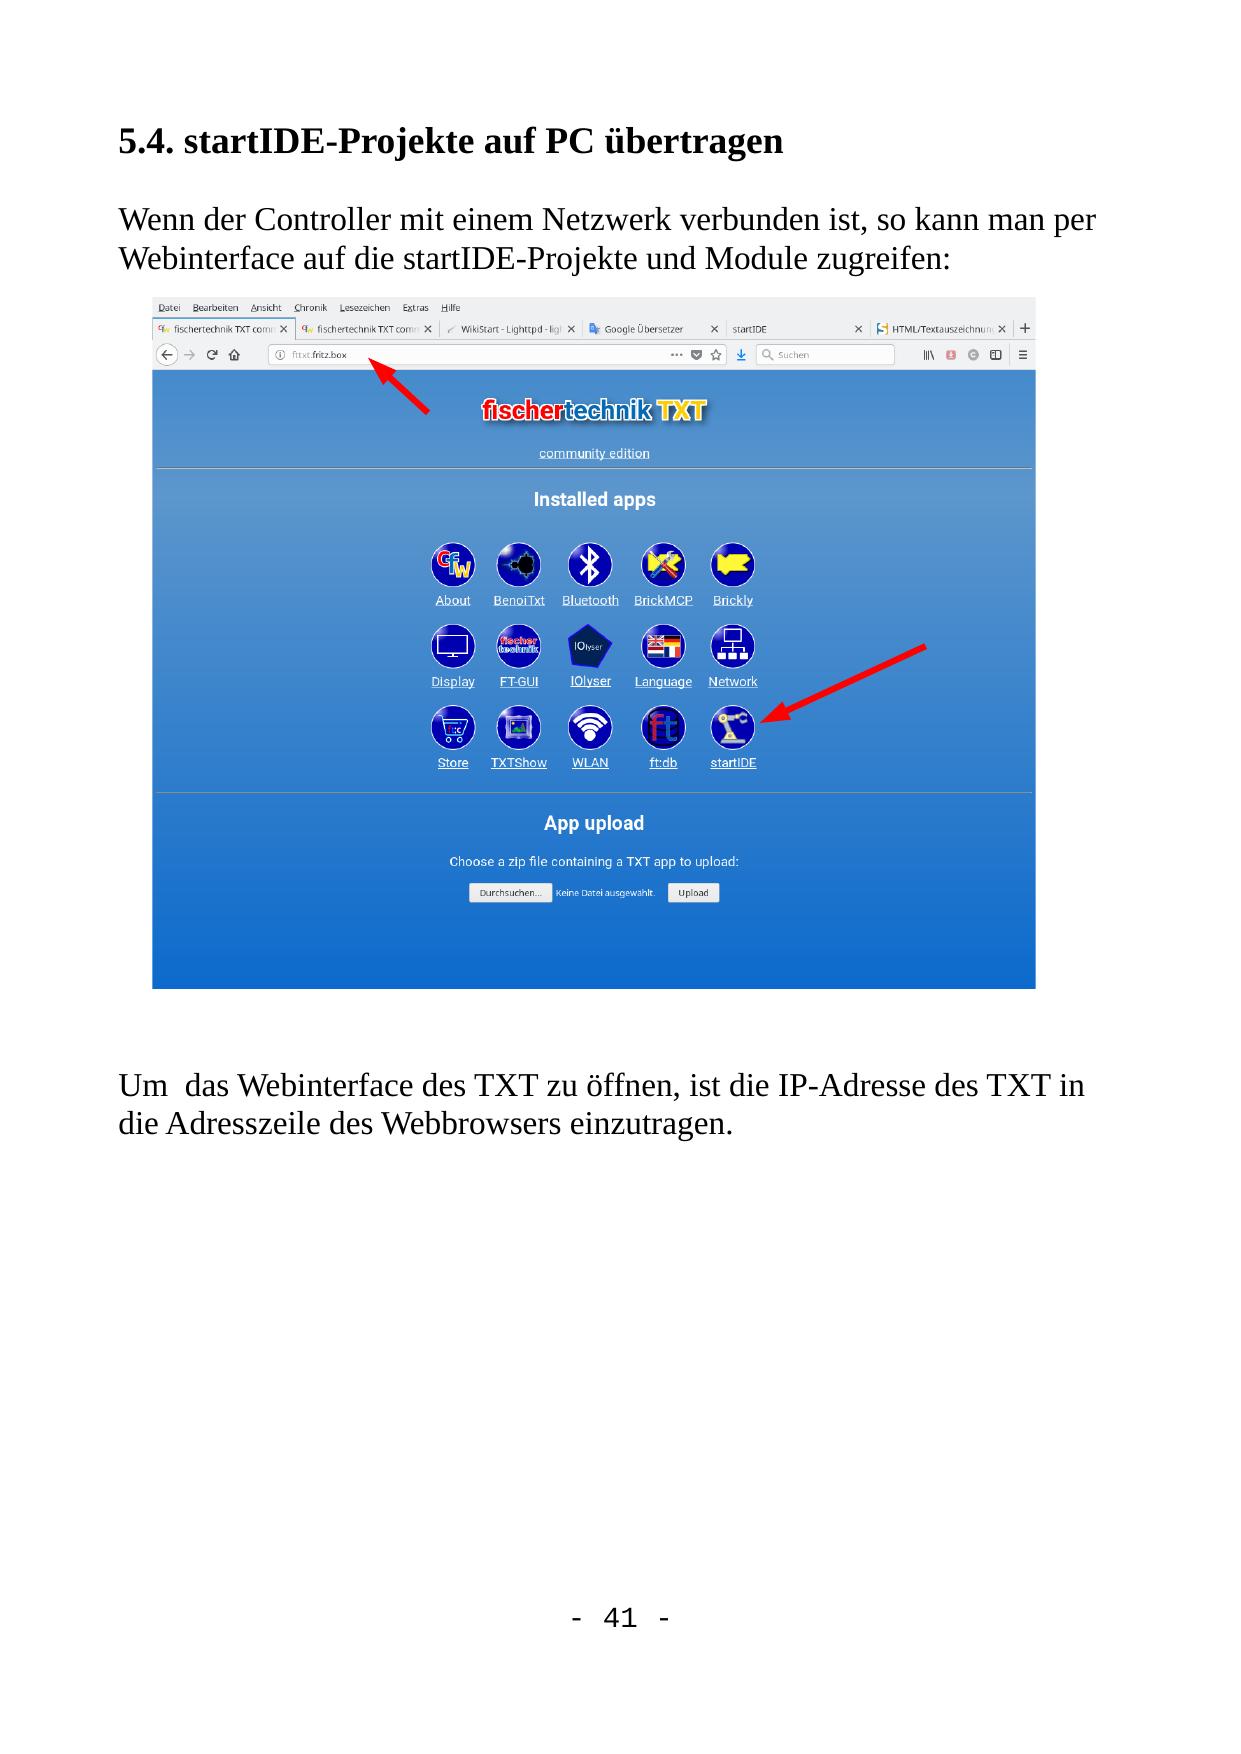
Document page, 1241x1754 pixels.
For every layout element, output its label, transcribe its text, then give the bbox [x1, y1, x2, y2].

text Wenn der Controller mit einem Netzwerk verbunden ist, so kann man per Webinterface auf die startIDE-Projekte und Module zugreifen: [118, 199, 1122, 276]
picture [152, 297, 1036, 989]
text Um das Webinterface des TXT zu öffnen, ist die IP-Adresse des TXT in die Adresszeile des Webbrowsers einzutragen. [118, 1065, 1122, 1142]
text 5.4. startIDE-Projekte auf PC übertragen [118, 118, 1122, 161]
